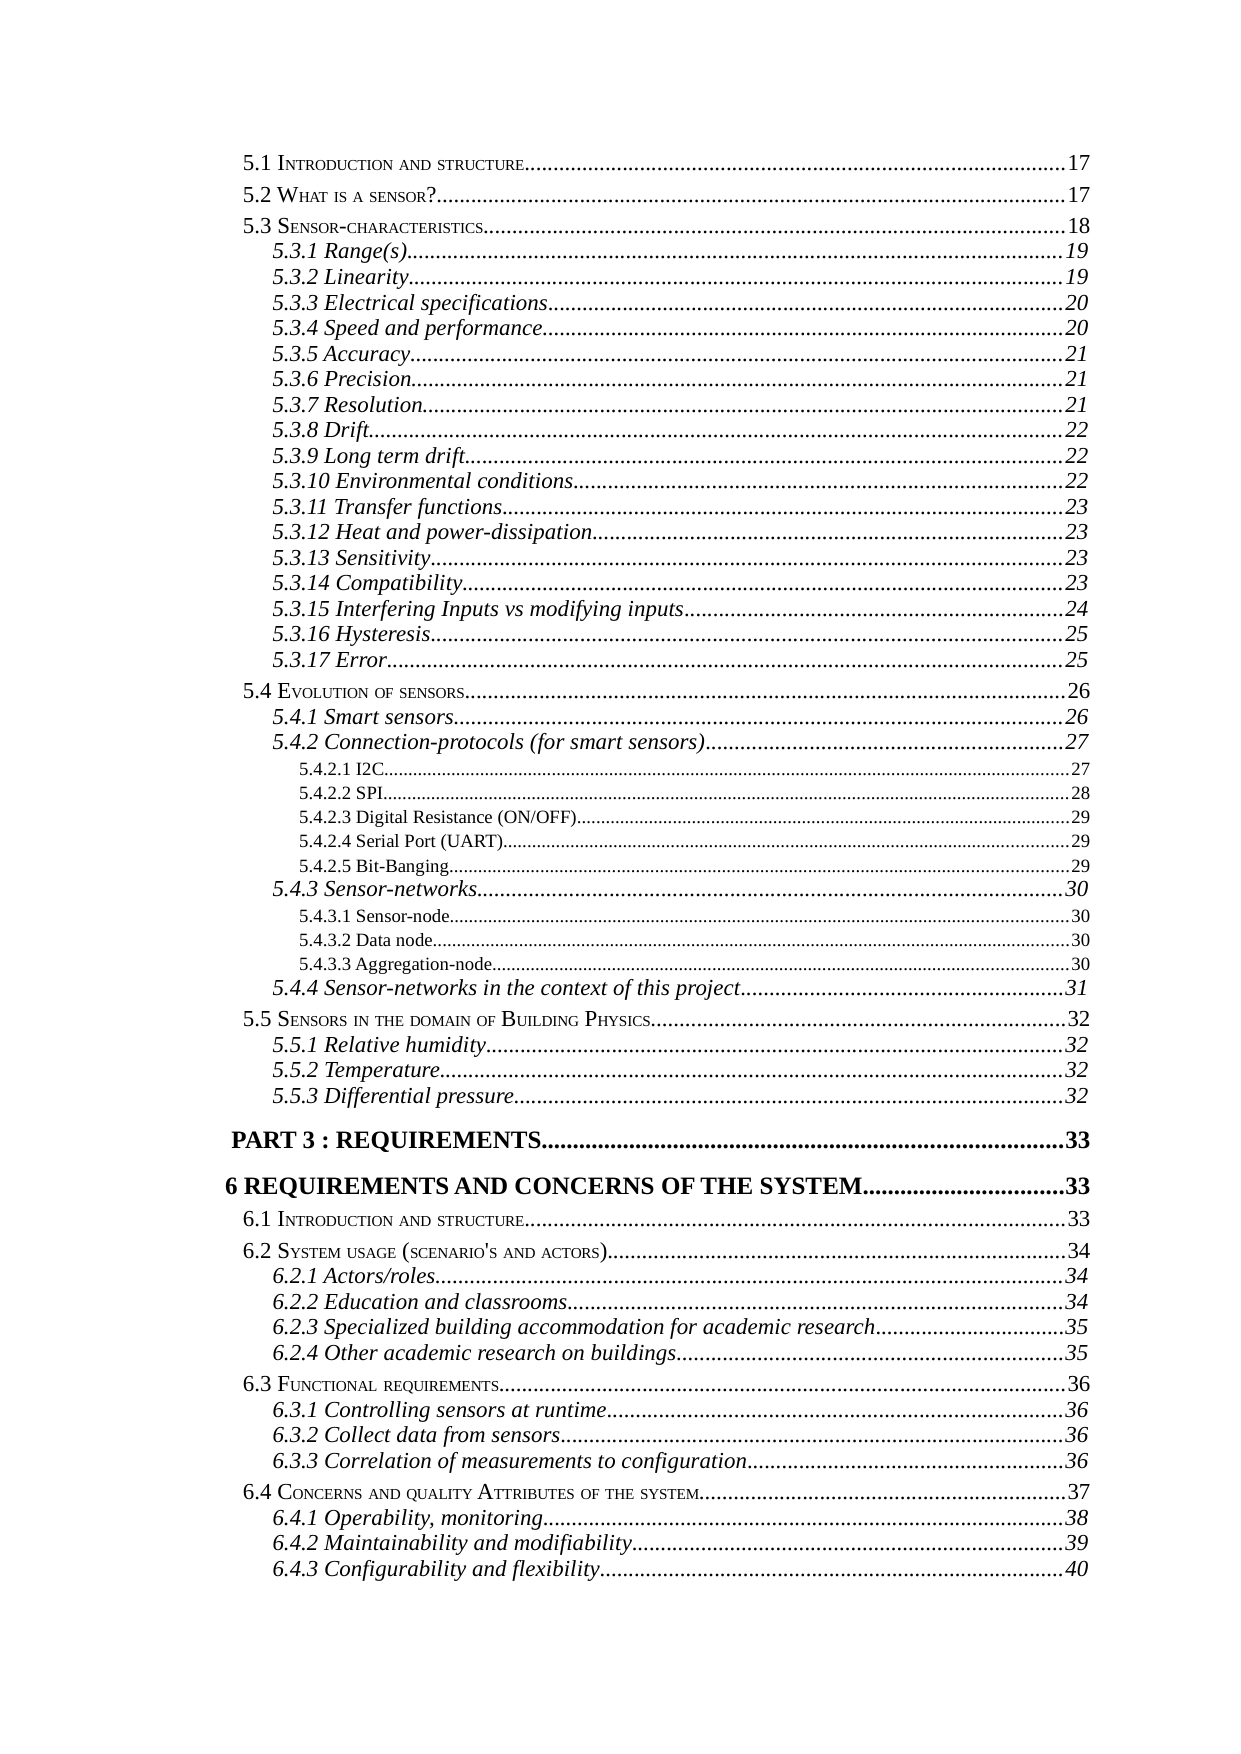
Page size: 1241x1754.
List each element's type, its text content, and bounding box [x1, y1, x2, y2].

text 6.4.1 Operability, monitoring 38 [272, 1504, 1090, 1530]
text 6.3 Functional requirements 36 [243, 1371, 1090, 1397]
text 5.4.3.2 Data node 30 [299, 929, 1090, 950]
text 5.4.3 Sensor-networks 30 [272, 876, 1090, 902]
text 5.4.2.5 Bit-Banging 29 [299, 855, 1090, 876]
text 5.3.17 Error 25 [272, 647, 1090, 672]
text 5.4 Evolution of sensors 26 [243, 678, 1090, 704]
text 5.3.14 Compatibility 23 [272, 570, 1090, 596]
text 5.4.2.1 I2C 27 [299, 758, 1090, 779]
text 5.3 Sensor-characteristics 18 [243, 213, 1090, 238]
text 5.3.4 Speed and performance 20 [272, 315, 1090, 341]
text 5.3.9 Long term drift 22 [272, 443, 1090, 468]
text 5.4.1 Smart sensors 26 [272, 704, 1090, 729]
text 5.5.1 Relative humidity 32 [272, 1031, 1090, 1057]
text 6.2 System usage (scenario's and actors) 34 [243, 1237, 1090, 1263]
text 5.4.2.2 SPI 28 [299, 783, 1090, 803]
text 6.4.2 Maintainability and modifiability 39 [272, 1530, 1090, 1556]
text 5.3.3 Electrical specifications 20 [272, 289, 1090, 315]
text 5.5 Sensors in the domain of Building Physics 32 [243, 1006, 1090, 1031]
text 5.3.11 Transfer functions 23 [272, 494, 1090, 519]
text 5.5.2 Temperature 32 [272, 1057, 1090, 1082]
text 6.2.1 Actors/roles 34 [272, 1263, 1090, 1288]
text 5.3.1 Range(s) 19 [272, 238, 1090, 264]
text 6.2.4 Other academic research on buildings 35 [272, 1339, 1090, 1365]
text 5.1 Introduction and structure 17 [243, 150, 1090, 176]
text 5.3.10 Environmental conditions 22 [272, 468, 1090, 494]
text 5.4.2.3 Digital Resistance (ON/OFF) 29 [299, 807, 1090, 828]
text 5.3.6 Precision 21 [272, 366, 1090, 392]
text 5.3.5 Accuracy 21 [272, 341, 1090, 366]
text 5.4.4 Sensor-networks in the context of this project 31 [272, 974, 1090, 1000]
text 5.4.2.4 Serial Port (UART) 29 [299, 831, 1090, 852]
text 6.3.3 Correlation of measurements to configuration 36 [272, 1448, 1090, 1473]
text 6.4 Concerns and quality Attributes of the system 37 [243, 1479, 1090, 1504]
text 6.4.3 Configurability and flexibility 40 [272, 1556, 1090, 1581]
text PART 3 : Requirements 33 [225, 1126, 1090, 1154]
text 5.3.12 Heat and power-dissipation 23 [272, 519, 1090, 545]
text 6.3.2 Collect data from sensors 36 [272, 1422, 1090, 1448]
text 6 Requirements and concerns of the system 33 [225, 1172, 1090, 1200]
text 5.3.8 Drift 22 [272, 417, 1090, 443]
text 5.2 What is a sensor? 17 [243, 181, 1090, 207]
text 5.3.2 Linearity 19 [272, 264, 1090, 289]
text 6.1 Introduction and structure 33 [243, 1206, 1090, 1232]
text 5.4.2 Connection-protocols (for smart sensors) 27 [272, 729, 1090, 755]
text 6.2.3 Specialized building accommodation for academic research 35 [272, 1314, 1090, 1339]
text 5.3.15 Interfering Inputs vs modifying inputs 24 [272, 596, 1090, 621]
text 6.2.2 Education and classrooms 34 [272, 1288, 1090, 1314]
text 5.3.13 Sensitivity 23 [272, 545, 1090, 570]
text 5.4.3.3 Aggregation-node 30 [299, 954, 1090, 974]
text 5.3.7 Resolution 21 [272, 392, 1090, 417]
text 5.4.3.1 Sensor-node 30 [299, 905, 1090, 926]
text 5.3.16 Hysteresis 25 [272, 621, 1090, 647]
text 5.5.3 Differential pressure 32 [272, 1082, 1090, 1108]
text 6.3.1 Controlling sensors at runtime 36 [272, 1397, 1090, 1422]
